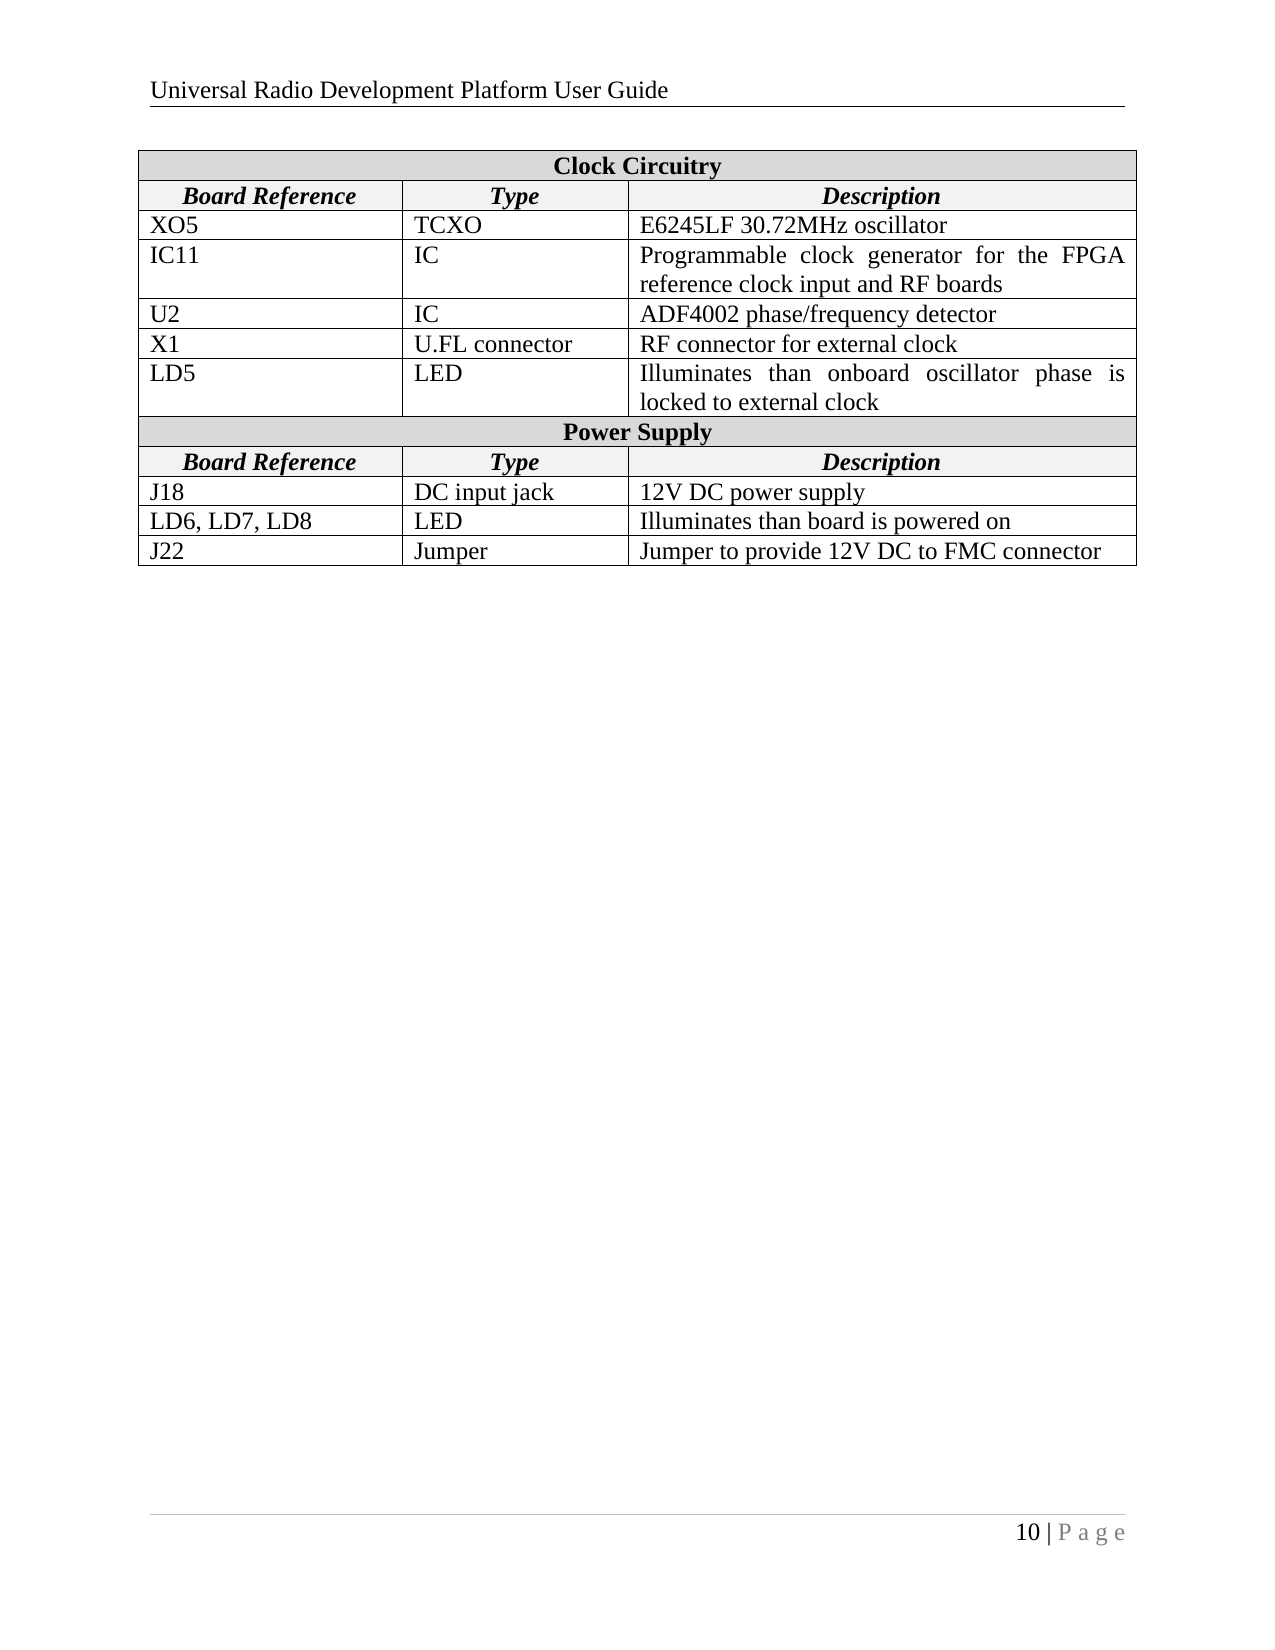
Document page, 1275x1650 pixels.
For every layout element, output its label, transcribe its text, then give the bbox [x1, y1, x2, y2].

table_cell Description [629, 447, 1136, 476]
table_cell Jumper to provide 12V DC to FMC connector [629, 536, 1136, 565]
table_cell LED [403, 506, 628, 535]
table_cell Illuminates than onboard oscillator phase is locked to external clock [629, 359, 1136, 416]
table_cell Clock Circuitry [139, 151, 1136, 180]
table_cell LD5 [139, 359, 402, 416]
table_cell ADF4002 phase/frequency detector [629, 299, 1136, 328]
table_cell U2 [139, 299, 402, 328]
table_cell XO5 [139, 211, 402, 239]
table_cell Board Reference [139, 181, 402, 209]
table_cell IC11 [139, 240, 402, 298]
table_cell DC input jack [403, 477, 628, 505]
table_cell X1 [139, 329, 402, 357]
table_cell 12V DC power supply [629, 477, 1136, 505]
table_cell J18 [139, 477, 402, 505]
table_cell U.FL connector [403, 329, 628, 357]
table_cell IC [403, 299, 628, 328]
table_cell Illuminates than board is powered on [629, 506, 1136, 535]
table_cell Type [403, 447, 628, 476]
table_cell Type [403, 181, 628, 209]
table_cell RF connector for external clock [629, 329, 1136, 357]
table_cell Description [629, 181, 1136, 209]
table_cell Board Reference [139, 447, 402, 476]
table_cell Programmable clock generator for the FPGA reference clock input and RF boards [629, 240, 1136, 298]
table_cell J22 [139, 536, 402, 565]
table_cell TCXO [403, 211, 628, 239]
table_cell Power Supply [139, 417, 1136, 446]
table_cell Jumper [403, 536, 628, 565]
table_cell LD6, LD7, LD8 [139, 506, 402, 535]
table_cell IC [403, 240, 628, 298]
table_cell LED [403, 359, 628, 416]
table_cell E6245LF 30.72MHz oscillator [629, 211, 1136, 239]
